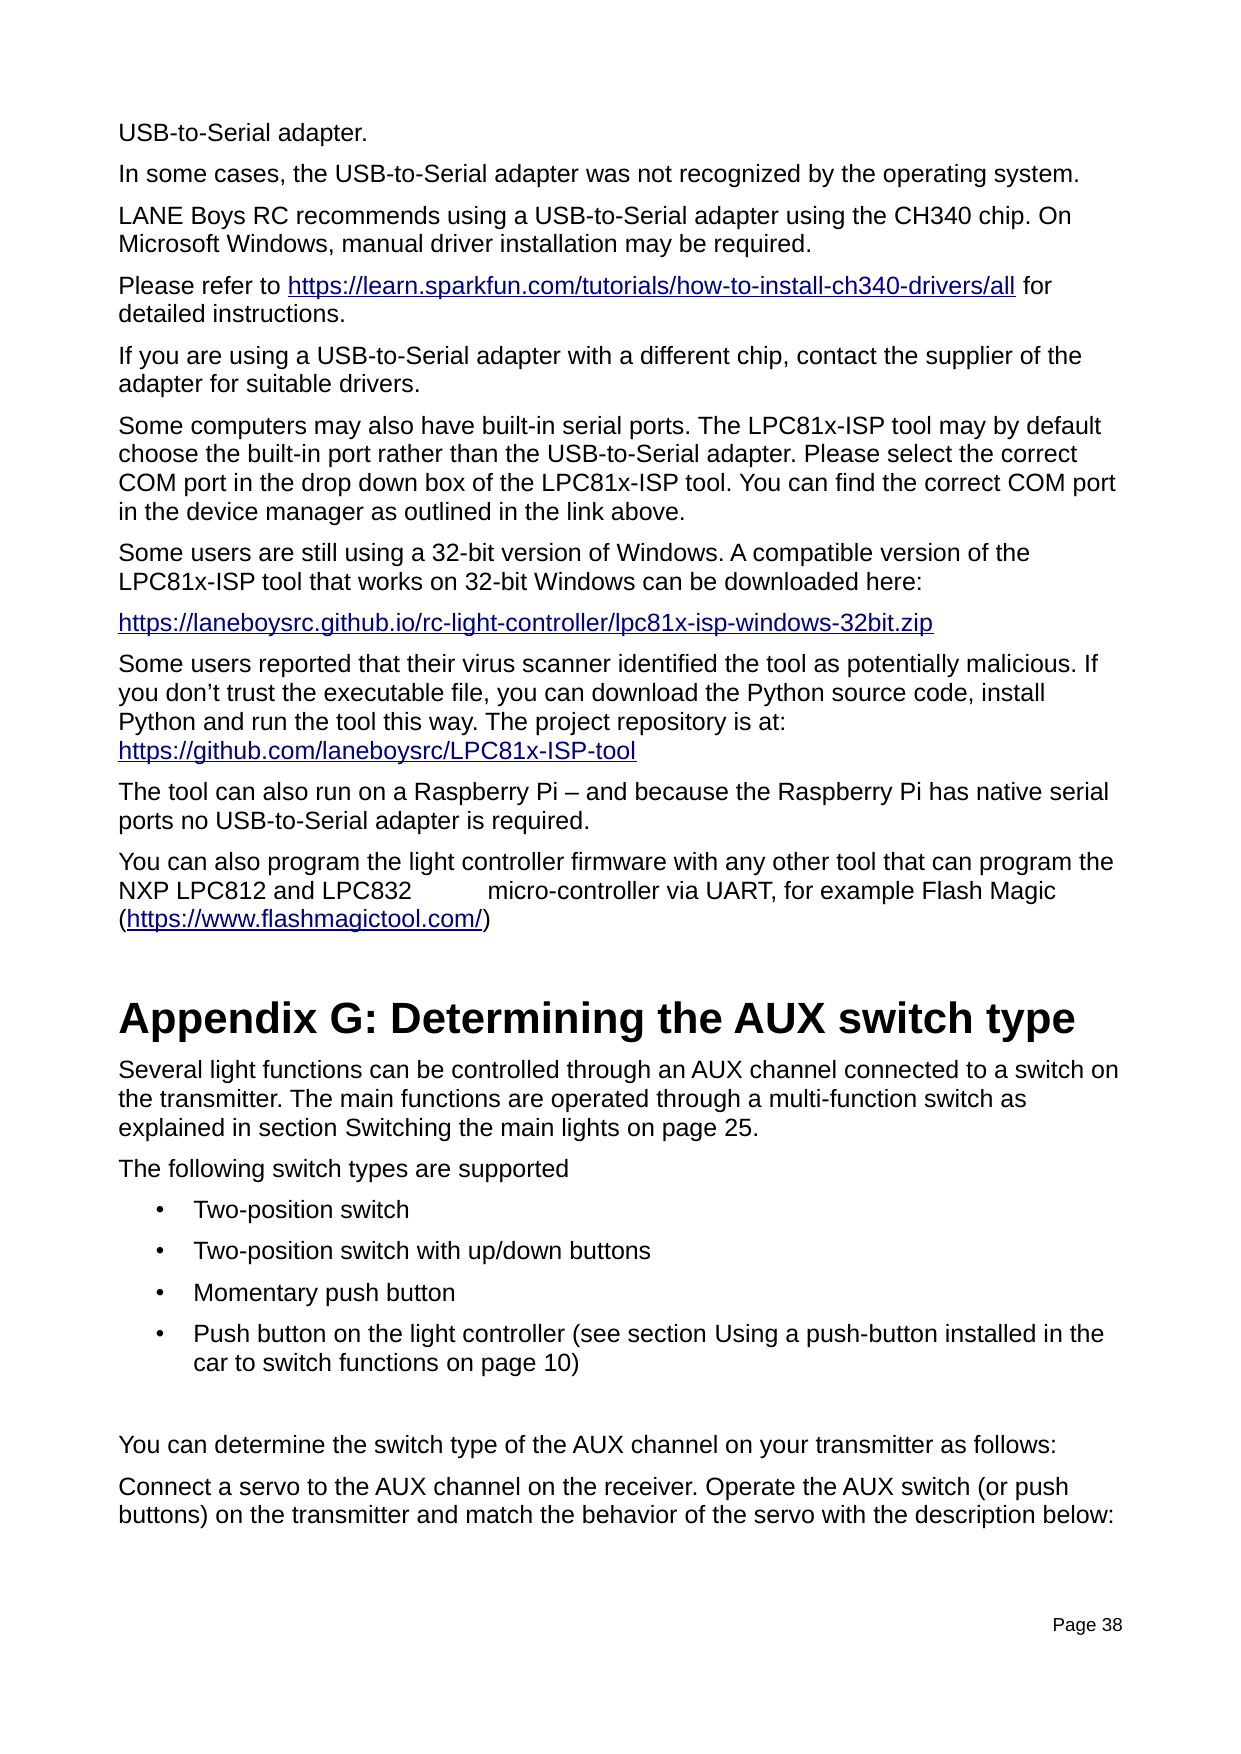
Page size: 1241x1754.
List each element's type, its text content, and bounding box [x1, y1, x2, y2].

text Some computers may also have built-in serial ports. The LPC81x-ISP tool may by default choose the built-in port rather than the USB-to-Serial adapter. Please select the correct COM port in the drop down box of the LPC81x-ISP tool. You can find the correct COM port in the device manager as outlined in the link above. [118, 411, 1122, 526]
text Please refer to https://learn.sparkfun.com/tutorials/how-to-install-ch340-drivers/all for detailed instructions. [118, 271, 1122, 328]
text Several light functions can be controlled through an AUX channel connected to a switch on the transmitter. The main functions are operated through a multi-function switch as explained in section Switching the main lights on page 25. [118, 1055, 1122, 1141]
text https://laneboysrc.github.io/rc-light-controller/lpc81x-isp-windows-32bit.zip [118, 608, 1122, 637]
text You can also program the light controller firmware with any other tool that can program the NXP LPC812 and LPC832 micro-controller via UART, for example Flash Magic (https://www.flashmagictool.com/) [118, 847, 1122, 933]
list Two-position switch [156, 1195, 1122, 1224]
text LANE Boys RC recommends using a USB-to-Serial adapter using the CH340 chip. On Microsoft Windows, manual driver installation may be required. [118, 201, 1122, 258]
text Some users reported that their virus scanner identified the tool as potentially malicious. If you don’t trust the executable file, you can download the Python source code, install Python and run the tool this way. The project repository is at: https://github.com/laneboysrc/LPC81x-ISP-tool [118, 649, 1122, 764]
subtitle Appendix G: Determining the AUX switch type [118, 993, 1122, 1043]
text Connect a servo to the AUX channel on the receiver. Operate the AUX switch (or push buttons) on the transmitter and match the behavior of the servo with the description below: [118, 1472, 1122, 1529]
text In some cases, the USB-to-Serial adapter was not recognized by the operating system. [118, 159, 1122, 188]
text Some users are still using a 32-bit version of Windows. A compatible version of the LPC81x-ISP tool that works on 32-bit Windows can be downloaded here: [118, 538, 1122, 596]
list Two-position switch with up/down buttons [156, 1236, 1122, 1265]
list Momentary push button [156, 1278, 1122, 1307]
text If you are using a USB-to-Serial adapter with a different chip, contact the supplier of the adapter for suitable drivers. [118, 341, 1122, 398]
list Push button on the light controller (see section Using a push-button installed in the car to switch functions on page 10) [156, 1319, 1122, 1377]
text The following switch types are supported [118, 1154, 1122, 1182]
text The tool can also run on a Raspberry Pi – and because the Raspberry Pi has native serial ports no USB-to-Serial adapter is required. [118, 777, 1122, 834]
text USB-to-Serial adapter. [118, 118, 1122, 147]
text You can determine the switch type of the AUX channel on your transmitter as follows: [118, 1430, 1122, 1459]
